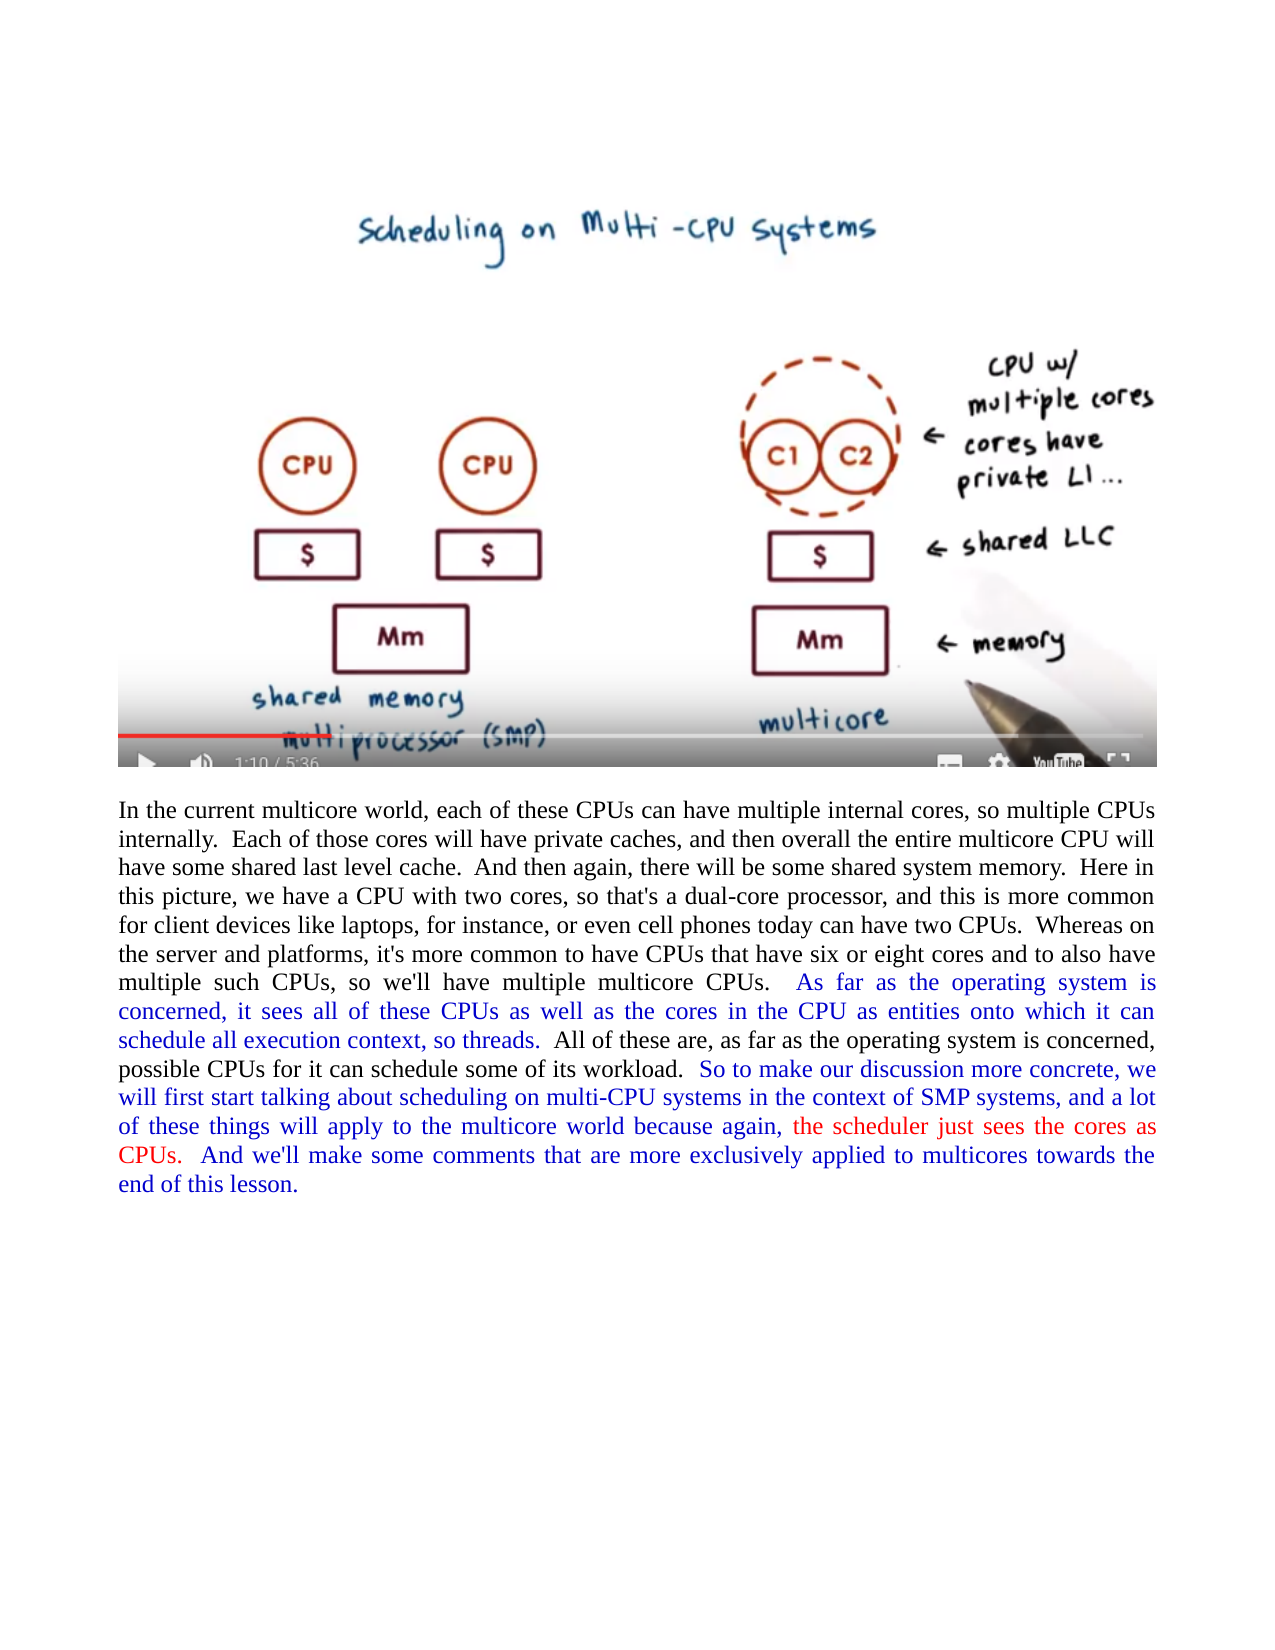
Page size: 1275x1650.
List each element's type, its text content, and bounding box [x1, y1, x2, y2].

text In the current multicore world, each of these CPUs can have multiple internal cores, so multiple CPUs internally. Each of those cores will have private caches, and then overall the entire multicore CPU will have some shared last level cache. And then again, there will be some shared system memory. Here in this picture, we have a CPU with two cores, so that's a dual-core processor, and this is more common for client devices like laptops, for instance, or even cell phones today can have two CPUs. Whereas on the server and platforms, it's more common to have CPUs that have six or eight cores and to also have multiple such CPUs, so we'll have multiple multicore CPUs. As far as the operating system is concerned, it sees all of these CPUs as well as the cores in the CPU as entities onto which it can schedule all execution context, so threads. All of these are, as far as the operating system is concerned, possible CPUs for it can schedule some of its workload. So to make our discussion more concrete, we will first start talking about scheduling on multi-CPU systems in the context of SMP systems, and a lot of these things will apply to the multicore world because again, the scheduler just sees the cores as CPUs. And we'll make some comments that are more exclusively applied to multicores towards the end of this lesson. [118, 795, 1157, 1197]
picture [118, 204, 1157, 767]
